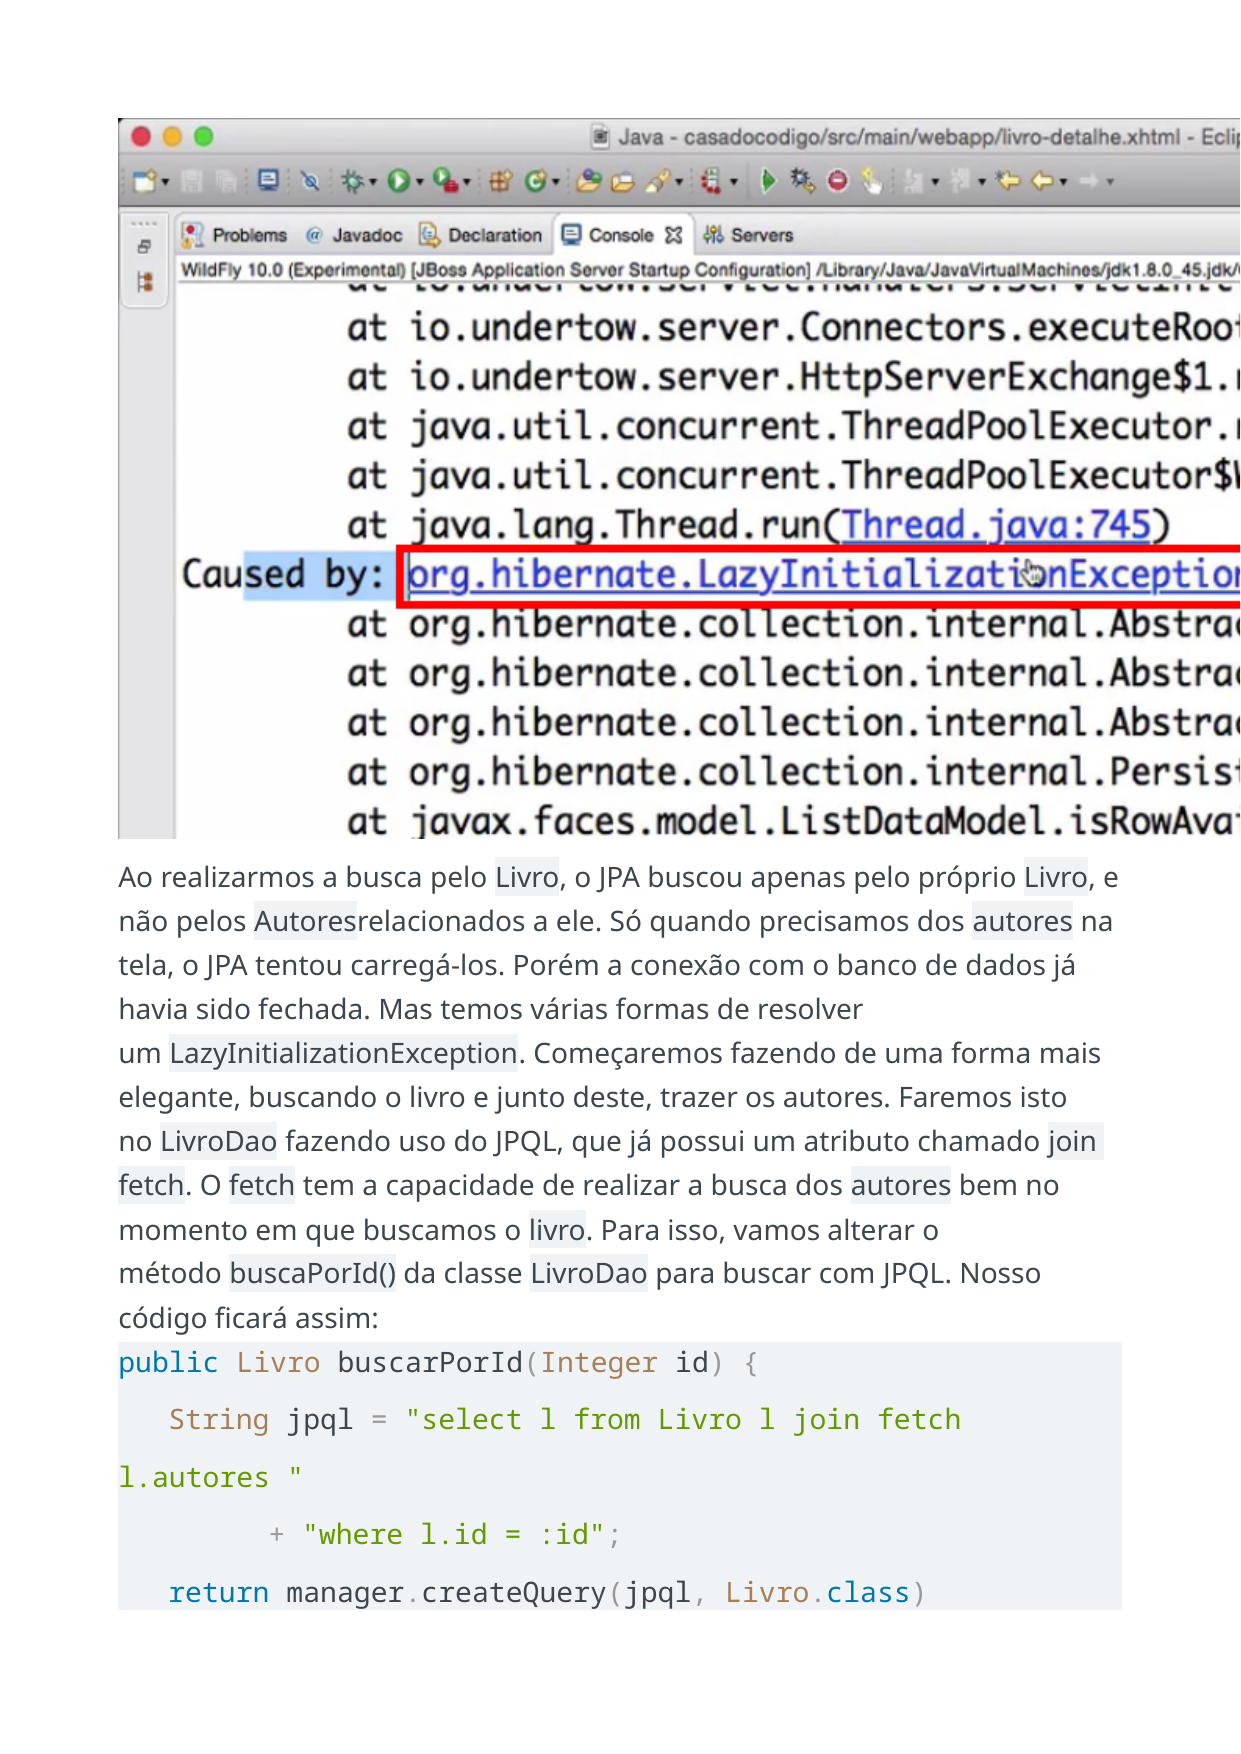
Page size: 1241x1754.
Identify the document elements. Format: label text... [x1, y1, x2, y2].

text Ao realizarmos a busca pelo Livro, o JPA buscou apenas pelo próprio Livro, e não pelos Autoresrelacionados a ele. Só quando precisamos dos autores na tela, o JPA tentou carregá-los. Porém a conexão com o banco de dados já havia sido fechada. Mas temos várias formas de resolver um LazyInitializationException. Começaremos fazendo de uma forma mais elegante, buscando o livro e junto deste, trazer os autores. Faremos isto no LivroDao fazendo uso do JPQL, que já possui um atributo chamado join fetch. O fetch tem a capacidade de realizar a busca dos autores bem no momento em que buscamos o livro. Para isso, vamos alterar o método buscaPorId() da classe LivroDao para buscar com JPQL. Nosso código ficará assim: [118, 857, 1122, 1336]
text public Livro buscarPorId(Integer id) { [118, 1342, 1122, 1380]
picture [118, 118, 1241, 839]
text + "where l.id = :id"; [118, 1514, 1122, 1553]
text return manager.createQuery(jpql, Livro.class) [118, 1572, 1122, 1610]
text String jpql = "select l from Livro l join fetch l.autores " [118, 1399, 1122, 1495]
